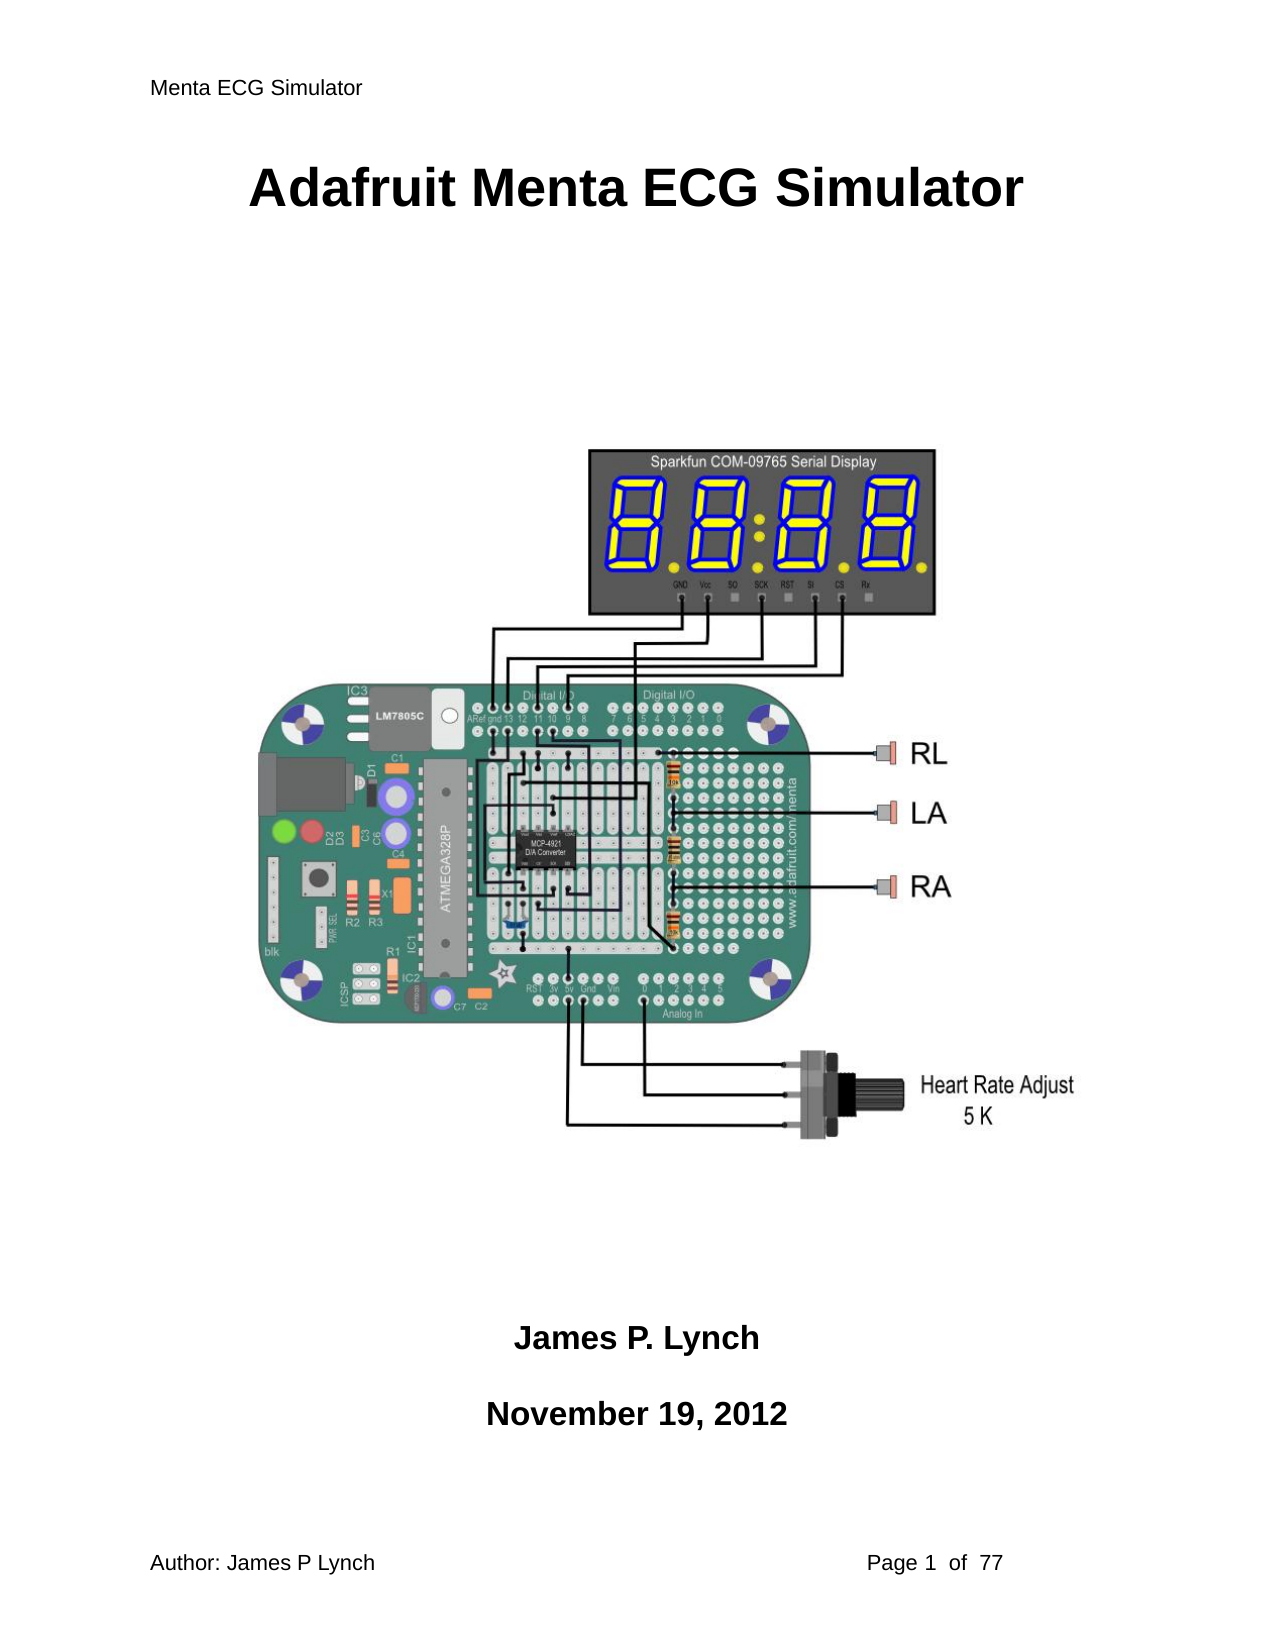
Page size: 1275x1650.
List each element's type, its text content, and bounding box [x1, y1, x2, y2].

subtitle Adafruit Menta ECG Simulator [150, 155, 1124, 217]
subtitle James P. Lynch [150, 1318, 1124, 1357]
picture [241, 428, 1090, 1156]
subtitle November 19, 2012 [150, 1394, 1124, 1432]
